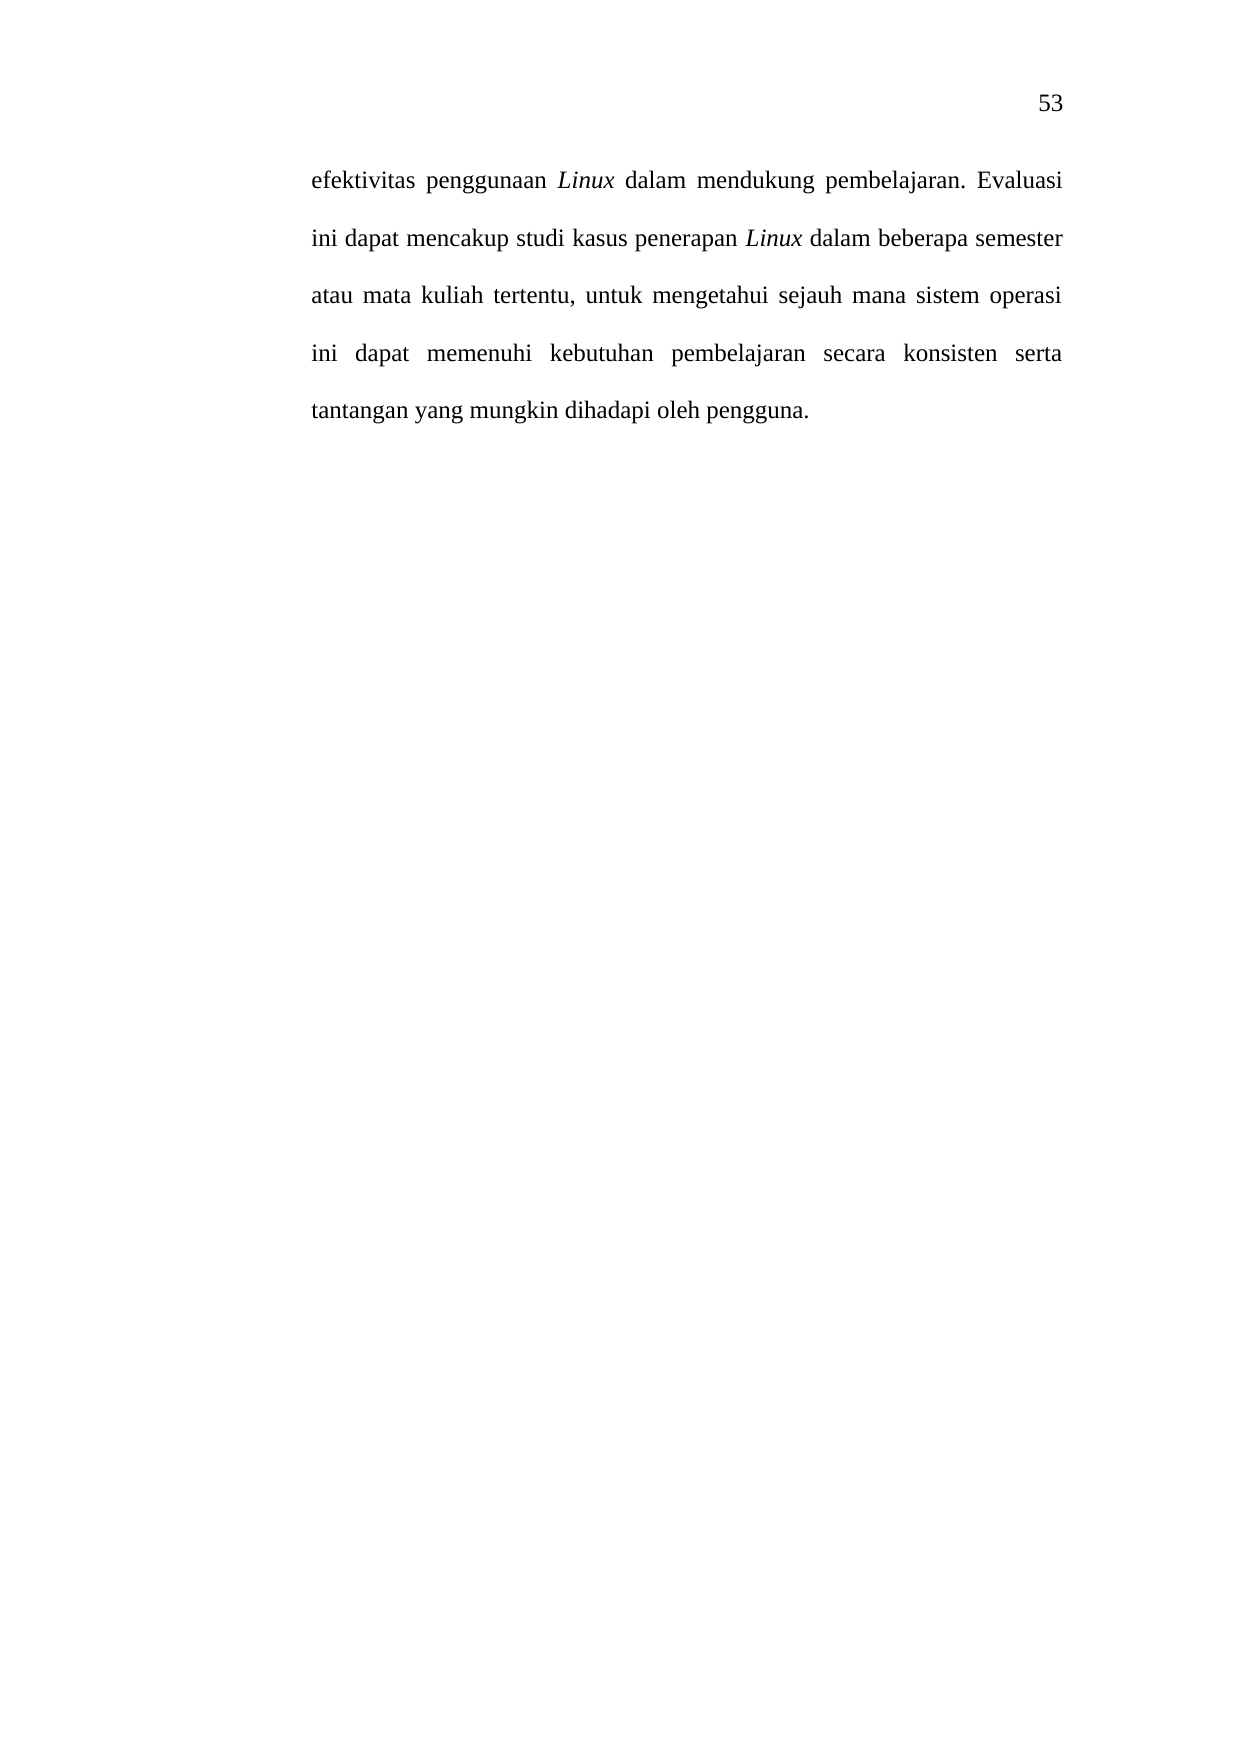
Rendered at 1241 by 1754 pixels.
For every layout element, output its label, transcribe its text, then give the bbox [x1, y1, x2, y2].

list efektivitas penggunaan Linux dalam mendukung pembelajaran. Evaluasi ini dapat mencakup studi kasus penerapan Linux dalam beberapa semester atau mata kuliah tertentu, untuk mengetahui sejauh mana sistem operasi ini dapat memenuhi kebutuhan pembelajaran secara konsisten serta tantangan yang mungkin dihadapi oleh pengguna. [274, 165, 1063, 424]
